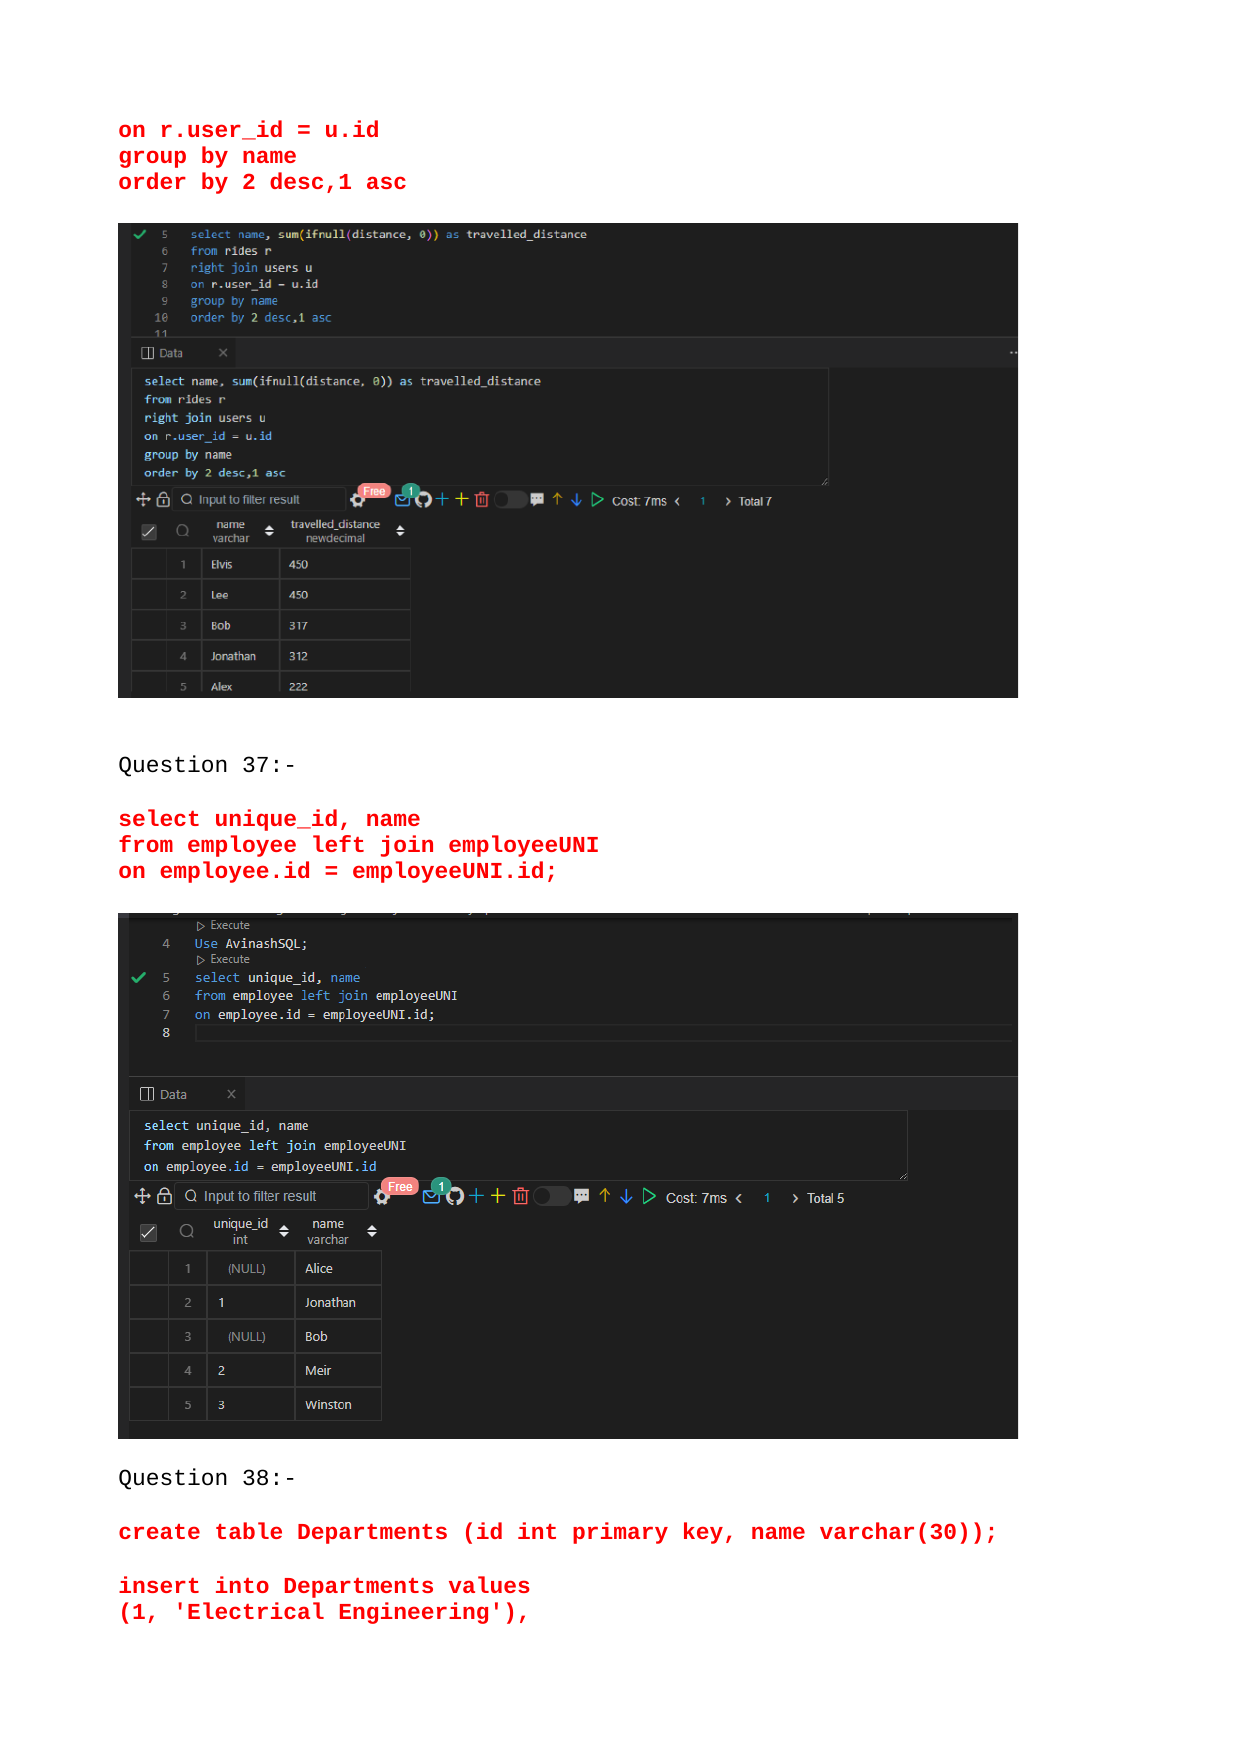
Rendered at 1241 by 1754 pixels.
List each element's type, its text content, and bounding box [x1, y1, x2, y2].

text create table Departments (id int primary key, name varchar(30)); [118, 1520, 1122, 1546]
text insert into Departments values [118, 1574, 1122, 1600]
text select unique_id, name [118, 807, 1122, 833]
text Question 38:- [118, 1466, 1122, 1492]
text from employee left join employeeUNI [118, 833, 1122, 859]
text Question 37:- [118, 753, 1122, 779]
text order by 2 desc,1 asc [118, 170, 1122, 196]
text (1, 'Electrical Engineering'), [118, 1600, 1122, 1626]
text on r.user_id = u.id [118, 118, 1122, 144]
text group by name [118, 144, 1122, 170]
text on employee.id = employeeUNI.id; [118, 859, 1122, 885]
